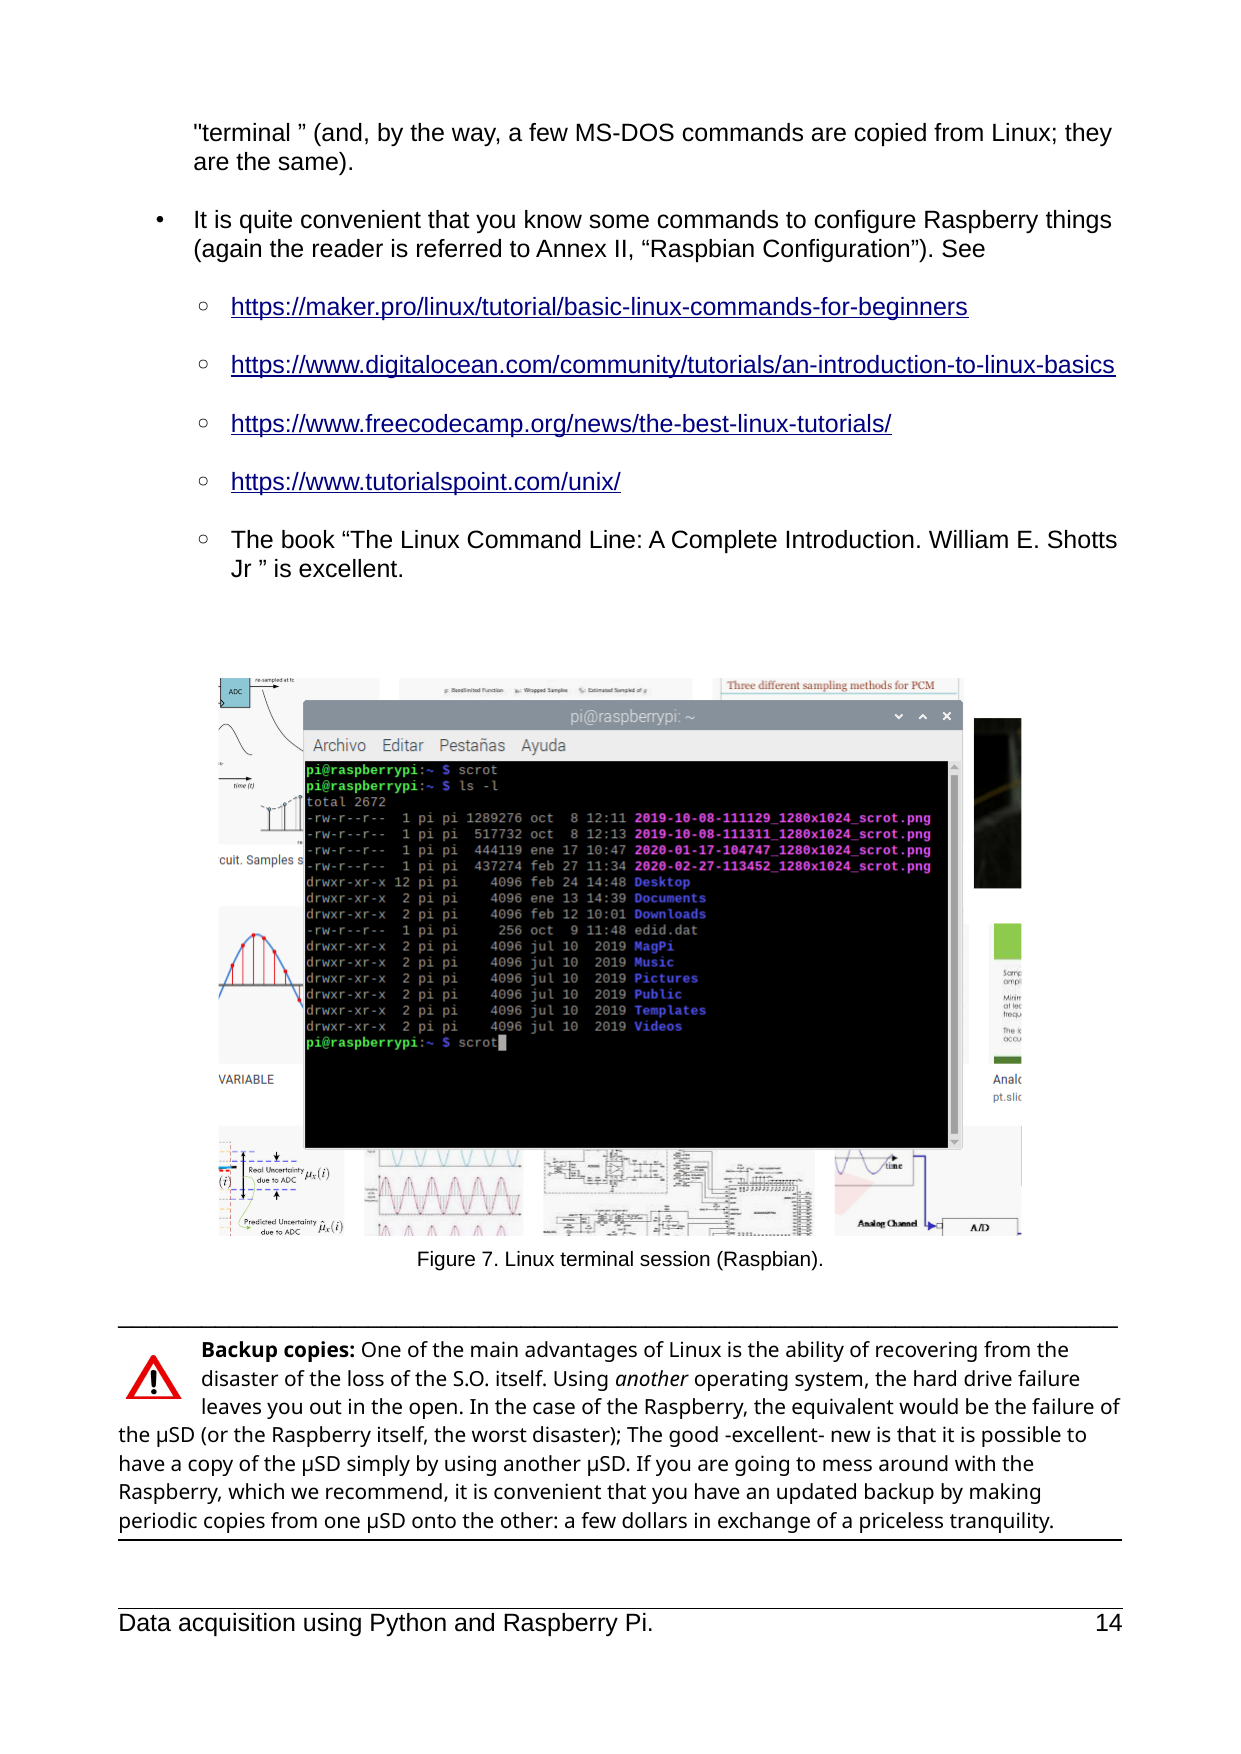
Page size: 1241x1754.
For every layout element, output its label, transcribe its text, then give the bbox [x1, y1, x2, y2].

list It is quite convenient that you know some commands to configure Raspberry things (again the reader is referred to Annex II, “Raspbian Configuration”). See [156, 205, 1122, 263]
list https://www.tutorialspoint.com/unix/ [193, 467, 1122, 496]
list The book “The Linux Command Line: A Complete Introduction. William E. Shotts Jr ” is excellent. [193, 526, 1122, 583]
picture [125, 1355, 182, 1399]
list "terminal ” (and, by the way, a few MS-DOS commands are copied from Linux; they are the same). [156, 118, 1122, 176]
list https://www.freecodecamp.org/news/the-best-linux-tutorials/ [193, 409, 1122, 438]
text Figure 7. Linux terminal session (Raspbian). [118, 671, 1122, 1271]
picture [218, 661, 1022, 1236]
text Backup copies: One of the main advantages of Linux is the ability of recovering from the disaster of the loss of the S.O. itself. Using another operating system, the hard drive failure leaves you out in the open. In the case of the Raspberry, the equivalent would be the failure of the μSD (or the Raspberry itself, the worst disaster); The good -excellent- new is that it is possible to have a copy of the μSD simply by using another μSD. If you are going to mess around with the Raspberry, which we recommend, it is convenient that you have an updated backup by making periodic copies from one μSD onto the other: a few dollars in exchange of a priceless tranquility. [118, 1335, 1122, 1539]
text ________________________________________________________________________ [118, 1301, 1122, 1329]
list https://www.digitalocean.com/community/tutorials/an-introduction-to-linux-basics [193, 351, 1122, 379]
list https://maker.pro/linux/tutorial/basic-linux-commands-for-beginners [193, 292, 1122, 321]
